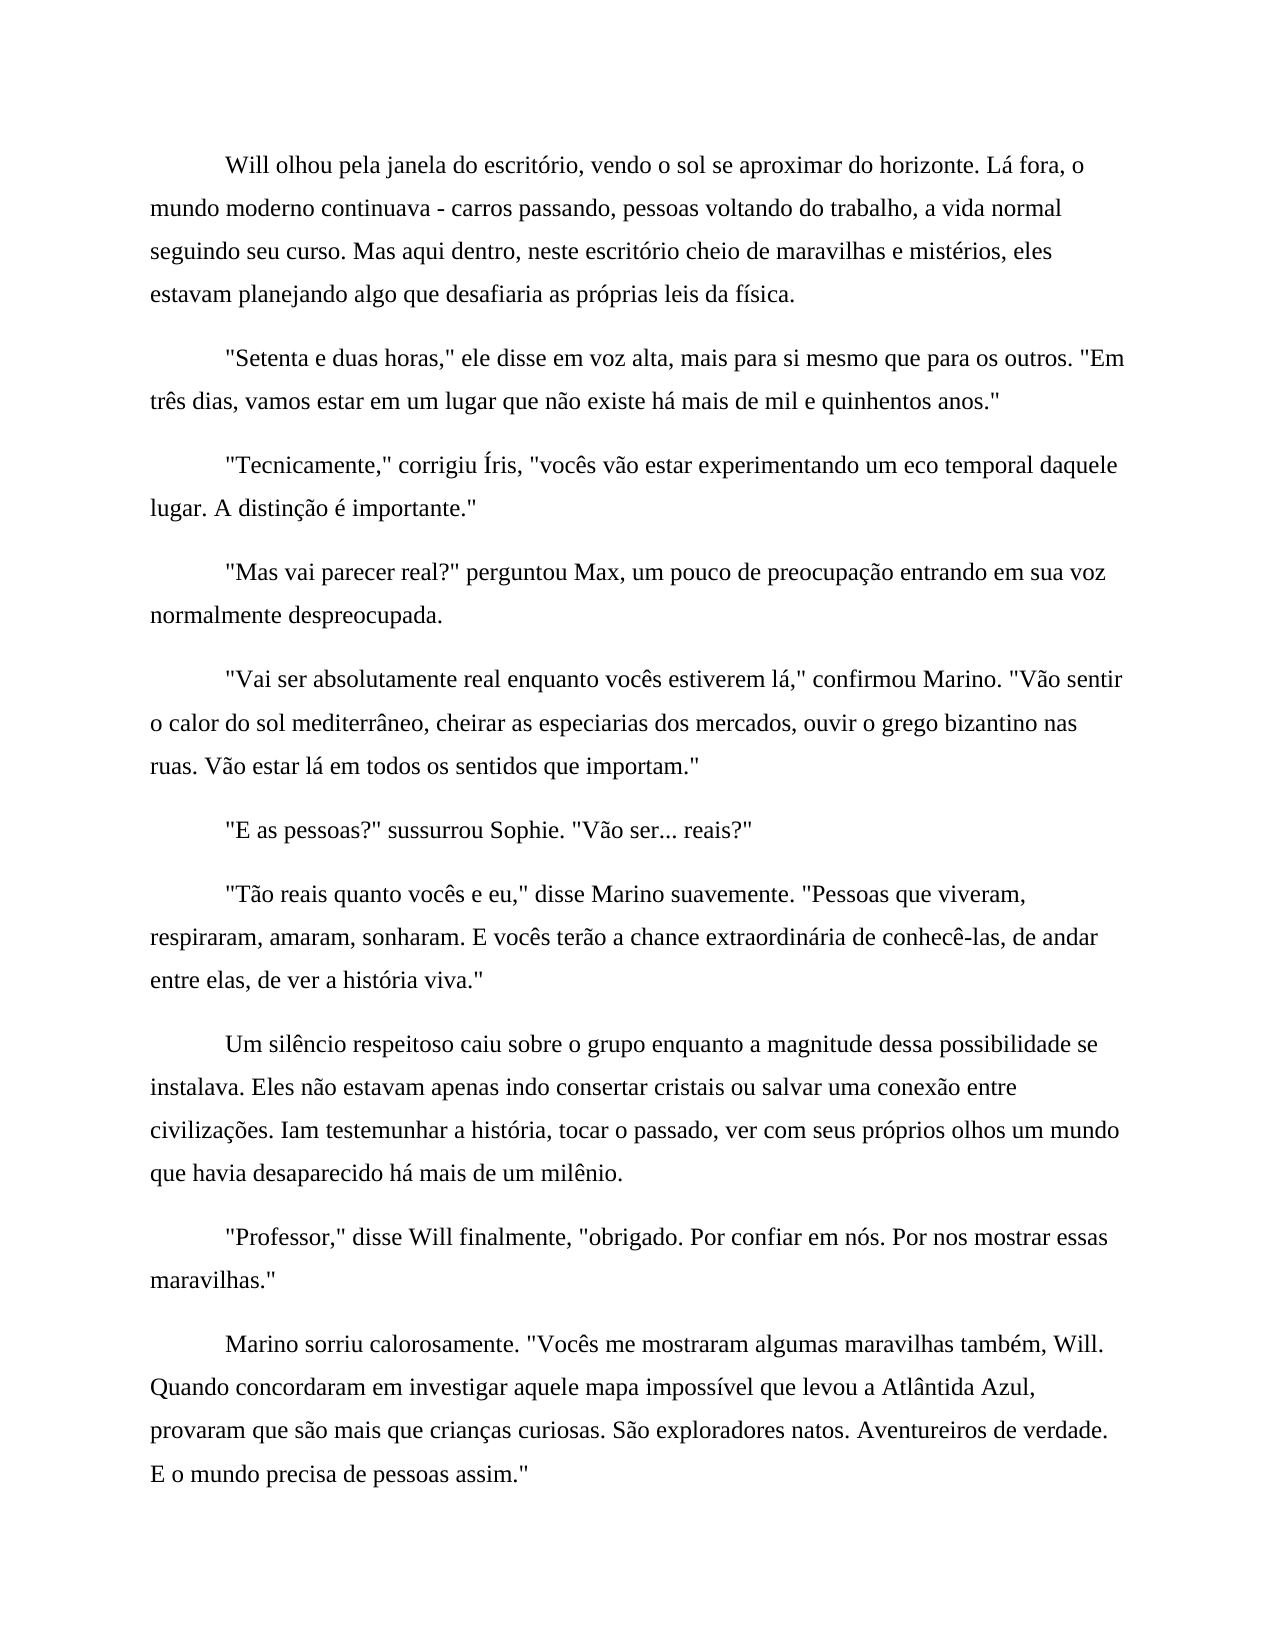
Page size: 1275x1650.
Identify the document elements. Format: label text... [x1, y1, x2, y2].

text Um silêncio respeitoso caiu sobre o grupo enquanto a magnitude dessa possibilidade se instalava. Eles não estavam apenas indo consertar cristais ou salvar uma conexão entre civilizações. Iam testemunhar a história, tocar o passado, ver com seus próprios olhos um mundo que havia desaparecido há mais de um milênio. [150, 1029, 1125, 1187]
text "Professor," disse Will finalmente, "obrigado. Por confiar em nós. Por nos mostrar essas maravilhas." [150, 1222, 1125, 1294]
text "E as pessoas?" sussurrou Sophie. "Vão ser... reais?" [150, 815, 1125, 843]
text "Tecnicamente," corrigiu Íris, "vocês vão estar experimentando um eco temporal daquele lugar. A distinção é importante." [150, 450, 1125, 522]
text Marino sorriu calorosamente. "Vocês me mostraram algumas maravilhas também, Will. Quando concordaram em investigar aquele mapa impossível que levou a Atlântida Azul, provaram que são mais que crianças curiosas. São exploradores natos. Aventureiros de verdade. E o mundo precisa de pessoas assim." [150, 1329, 1125, 1487]
text Will olhou pela janela do escritório, vendo o sol se aproximar do horizonte. Lá fora, o mundo moderno continuava - carros passando, pessoas voltando do trabalho, a vida normal seguindo seu curso. Mas aqui dentro, neste escritório cheio de maravilhas e mistérios, eles estavam planejando algo que desafiaria as próprias leis da física. [150, 150, 1125, 308]
text "Vai ser absolutamente real enquanto vocês estiverem lá," confirmou Marino. "Vão sentir o calor do sol mediterrâneo, cheirar as especiarias dos mercados, ouvir o grego bizantino nas ruas. Vão estar lá em todos os sentidos que importam." [150, 664, 1125, 779]
text "Setenta e duas horas," ele disse em voz alta, mais para si mesmo que para os outros. "Em três dias, vamos estar em um lugar que não existe há mais de mil e quinhentos anos." [150, 343, 1125, 415]
text "Mas vai parecer real?" perguntou Max, um pouco de preocupação entrando em sua voz normalmente despreocupada. [150, 557, 1125, 629]
text "Tão reais quanto vocês e eu," disse Marino suavemente. "Pessoas que viveram, respiraram, amaram, sonharam. E vocês terão a chance extraordinária de conhecê-las, de andar entre elas, de ver a história viva." [150, 879, 1125, 994]
